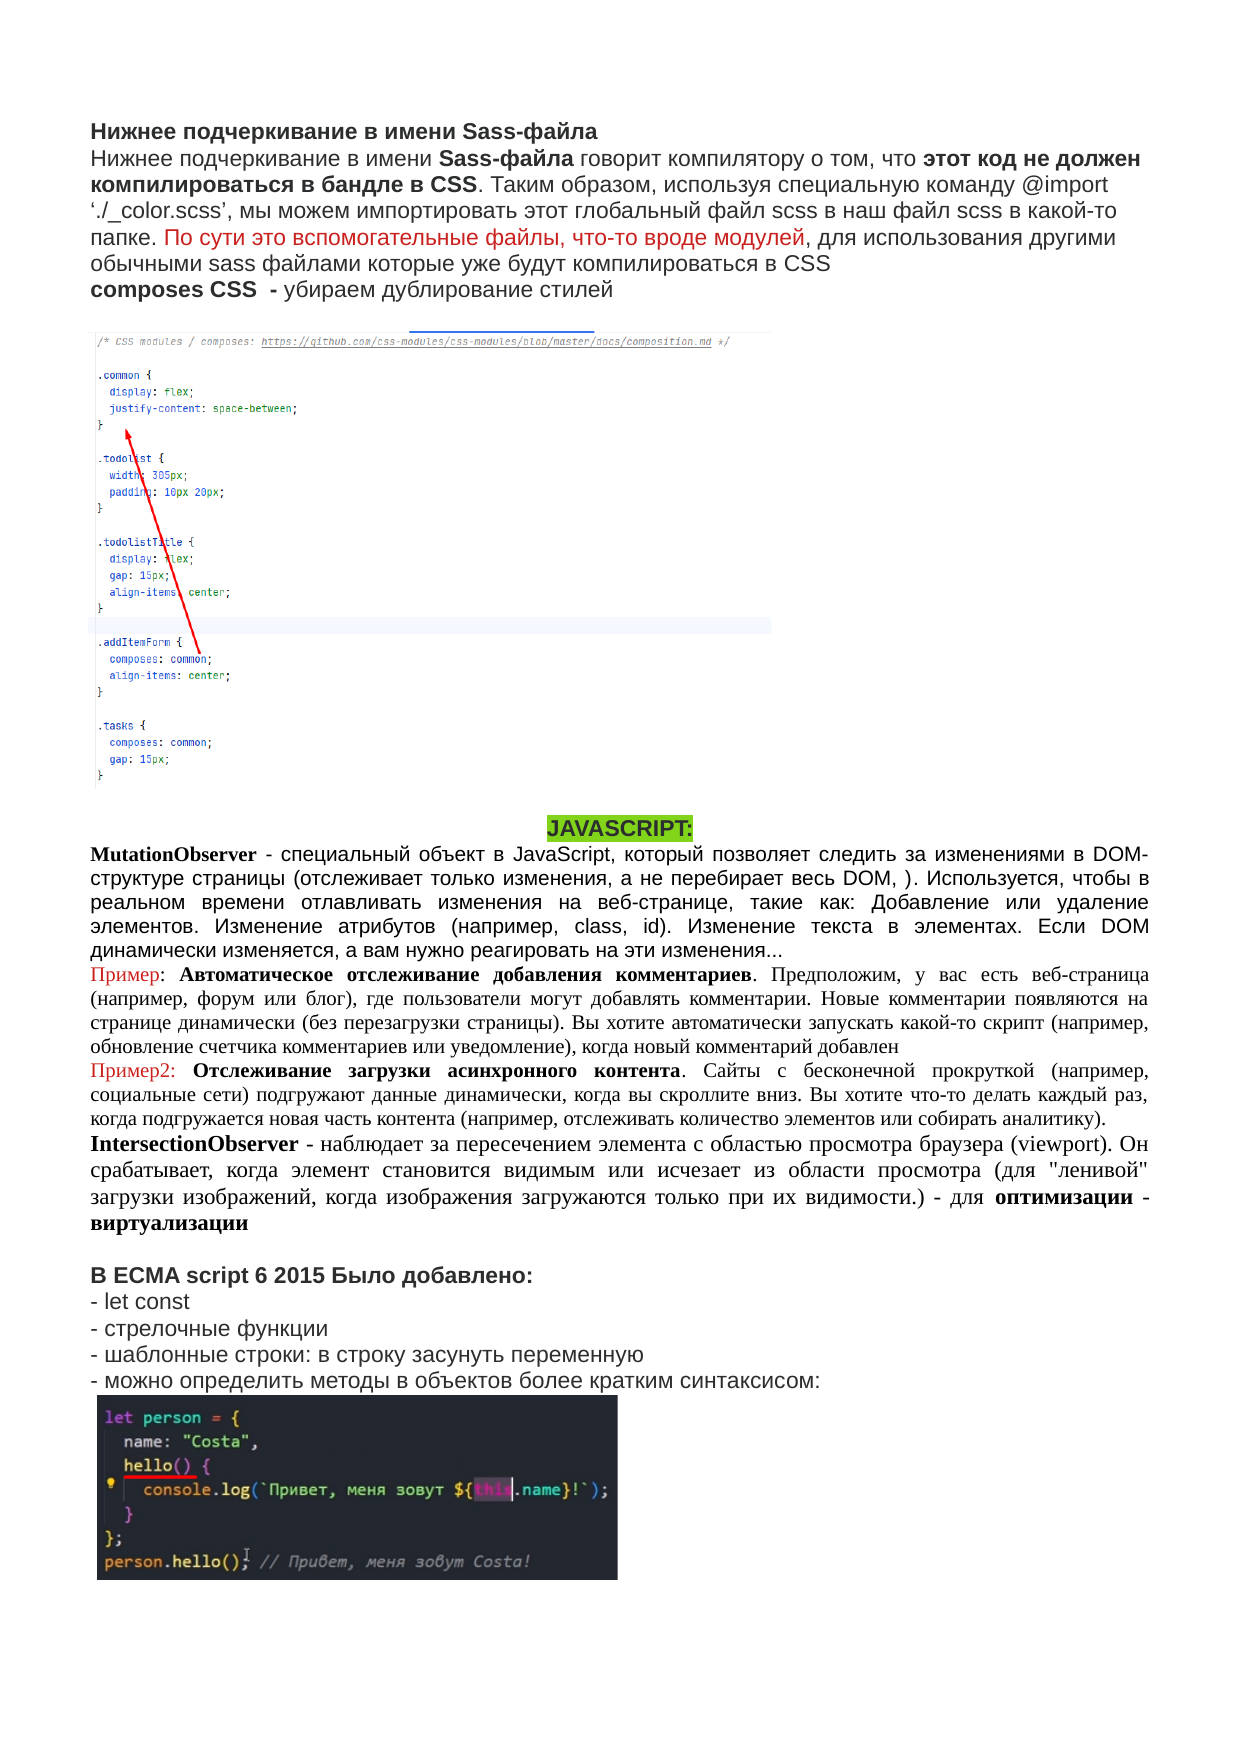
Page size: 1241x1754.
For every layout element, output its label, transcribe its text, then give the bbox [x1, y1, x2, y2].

text Нижнее подчеркивание в имени Sass-файла [90, 118, 1150, 144]
picture [87, 326, 772, 789]
text MutationObserver - специальный объект в JavaScript, который позволяет следить за изменениями в DOM-структуре страницы (отслеживает только изменения, а не перебирает весь DOM, ). Используется, чтобы в реальном времени отлавливать изменения на веб-странице, такие как: Добавление или удаление элементов. Изменение атрибутов (например, class, id). Изменение текста в элементах. Если DOM динамически изменяется, а вам нужно реагировать на эти изменения... [90, 842, 1150, 962]
text - let const [90, 1288, 1150, 1315]
text IntersectionObserver - наблюдает за пересечением элемента с областью просмотра браузера (viewport). Он срабатывает, когда элемент становится видимым или исчезает из области просмотра (для "ленивой" загрузки изображений, когда изображения загружаются только при их видимости.) - для оптимизации - виртуализации [90, 1130, 1150, 1236]
text composes CSS - убираем дублирование стилей [90, 276, 1150, 303]
text - стрелочные функции [90, 1315, 1150, 1341]
text Пример: Автоматическое отслеживание добавления комментариев. Предположим, у вас есть веб-страница (например, форум или блог), где пользователи могут добавлять комментарии. Новые комментарии появляются на странице динамически (без перезагрузки страницы). Вы хотите автоматически запускать какой-то скрипт (например, обновление счетчика комментариев или уведомление), когда новый комментарий добавлен [90, 962, 1150, 1058]
text - шаблонные строки: в строку засунуть переменную [90, 1341, 1150, 1367]
text Пример2: Отслеживание загрузки асинхронного контента. Сайты с бесконечной прокруткой (например, социальные сети) подгружают данные динамически, когда вы скроллите вниз. Вы хотите что-то делать каждый раз, когда подгружается новая часть контента (например, отслеживать количество элементов или собирать аналитику). [90, 1058, 1150, 1130]
text В ECMA script 6 2015 Было добавлено: [90, 1262, 1150, 1288]
picture [97, 1395, 618, 1580]
text - можно определить методы в объектов более кратким синтаксисом: [90, 1367, 1150, 1394]
text JAVASCRIPT: [90, 815, 1150, 842]
text Нижнее подчеркивание в имени Sass-файла говорит компилятору о том, что этот код не должен компилироваться в бандле в CSS. Таким образом, используя специальную команду @import ‘./_color.scss’, мы можем импортировать этот глобальный файл scss в наш файл scss в какой-то папке. По сути это вспомогательные файлы, что-то вроде модулей, для использования другими обычными sass файлами которые уже будут компилироваться в CSS [90, 144, 1150, 276]
